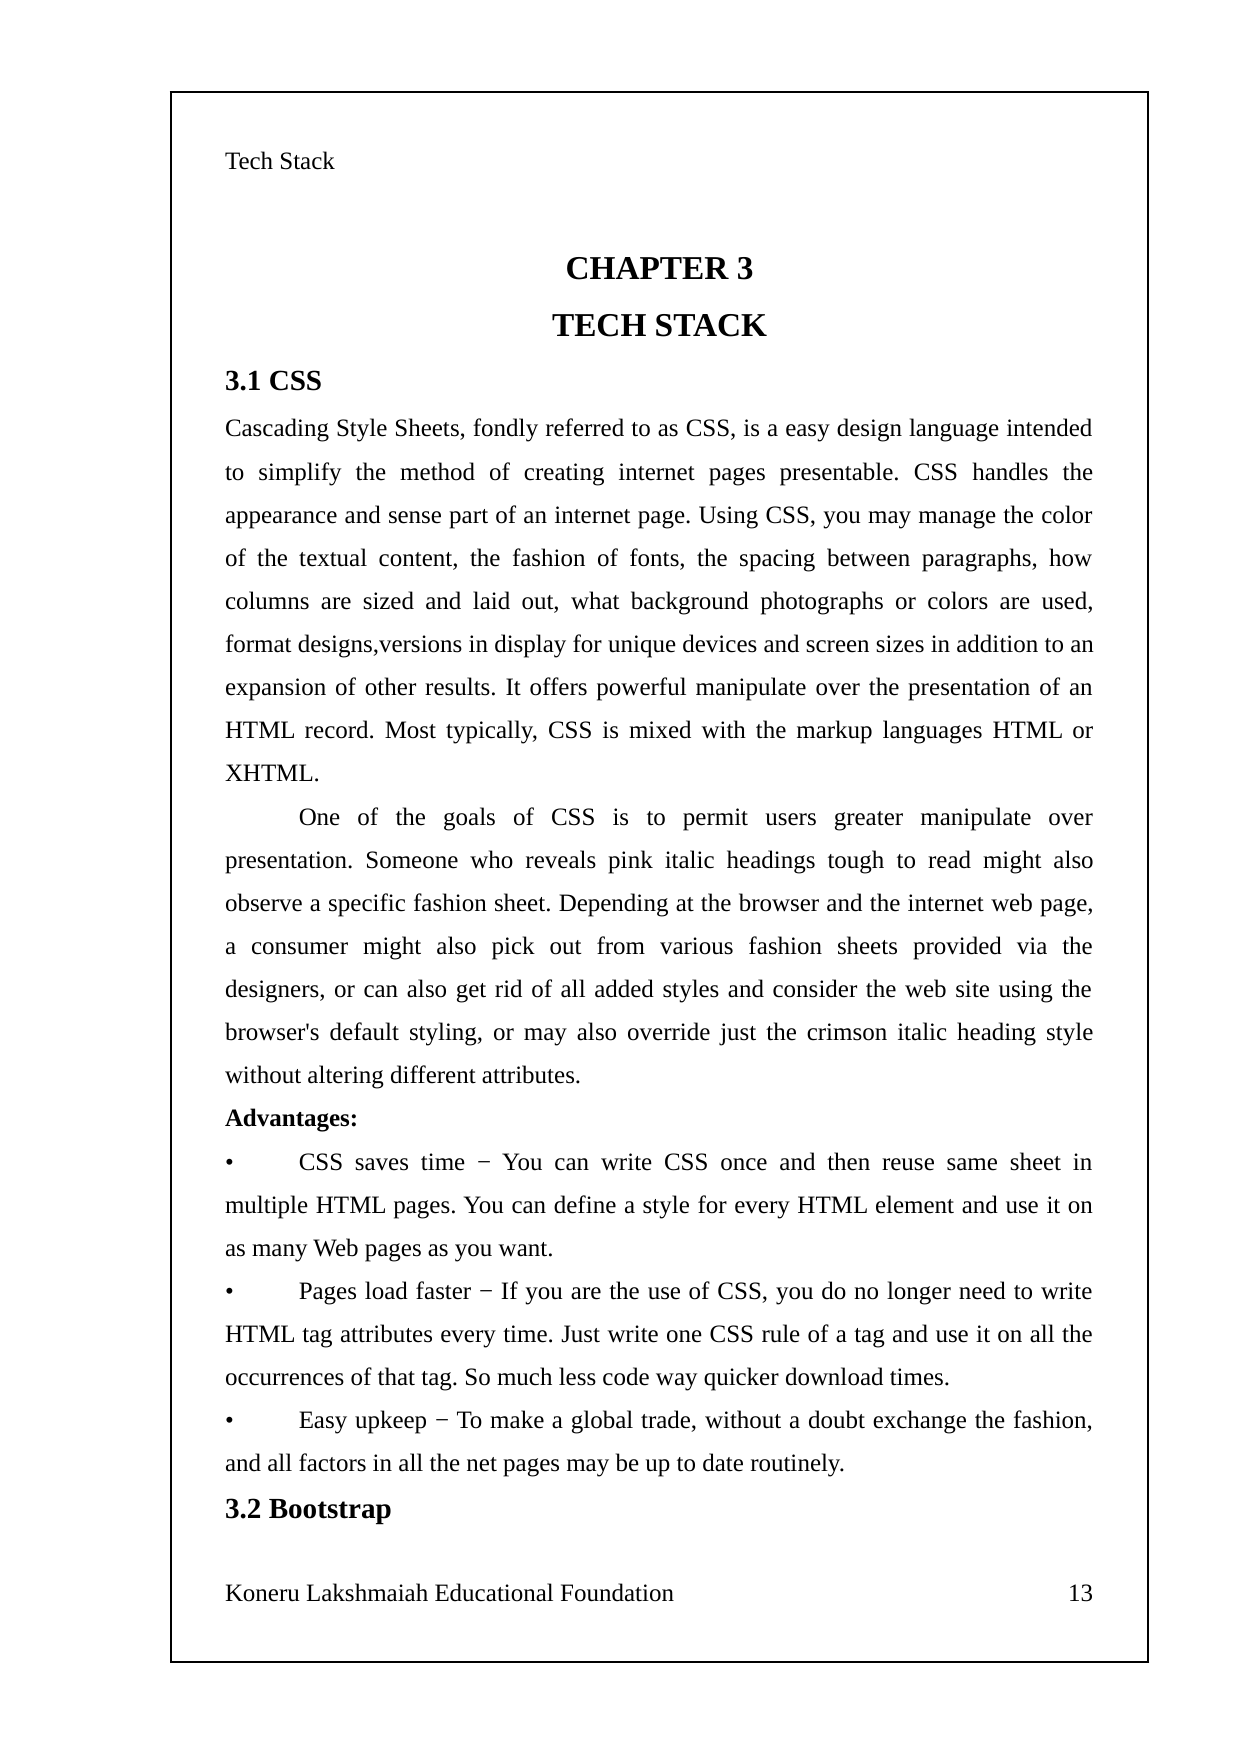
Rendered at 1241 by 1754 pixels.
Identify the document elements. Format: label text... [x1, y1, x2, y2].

text • CSS saves time − You can write CSS once and then reuse same sheet in multiple HTML pages. You can define a style for every HTML element and use it on as many Web pages as you want. [225, 1147, 1094, 1262]
text Cascading Style Sheets, fondly referred to as CSS, is a easy design language intended to simplify the method of creating internet pages presentable. CSS handles the appearance and sense part of an internet page. Using CSS, you may manage the color of the textual content, the fashion of fonts, the spacing between paragraphs, how columns are sized and laid out, what background photographs or colors are used, format designs,versions in display for unique devices and screen sizes in addition to an expansion of other results. It offers powerful manipulate over the presentation of an HTML record. Most typically, CSS is mixed with the markup languages HTML or XHTML. [225, 413, 1094, 787]
text CHAPTER 3 [225, 248, 1094, 287]
text 3.1 CSS [225, 363, 1094, 397]
text • Easy upkeep − To make a global trade, without a doubt exchange the fashion, and all factors in all the net pages may be up to date routinely. [225, 1405, 1094, 1477]
text One of the goals of CSS is to permit users greater manipulate over presentation. Someone who reveals pink italic headings tough to read might also observe a specific fashion sheet. Depending at the browser and the internet web page, a consumer might also pick out from various fashion sheets provided via the designers, or can also get rid of all added styles and consider the web site using the browser's default styling, or may also override just the crimson italic heading style without altering different attributes. [225, 802, 1094, 1089]
text • Pages load faster − If you are the use of CSS, you do no longer need to write HTML tag attributes every time. Just write one CSS rule of a tag and use it on all the occurrences of that tag. So much less code way quicker download times. [225, 1276, 1094, 1391]
text TECH STACK [225, 306, 1094, 344]
text Advantages: [225, 1103, 1094, 1132]
text 3.2 Bootstrap [225, 1492, 1094, 1525]
